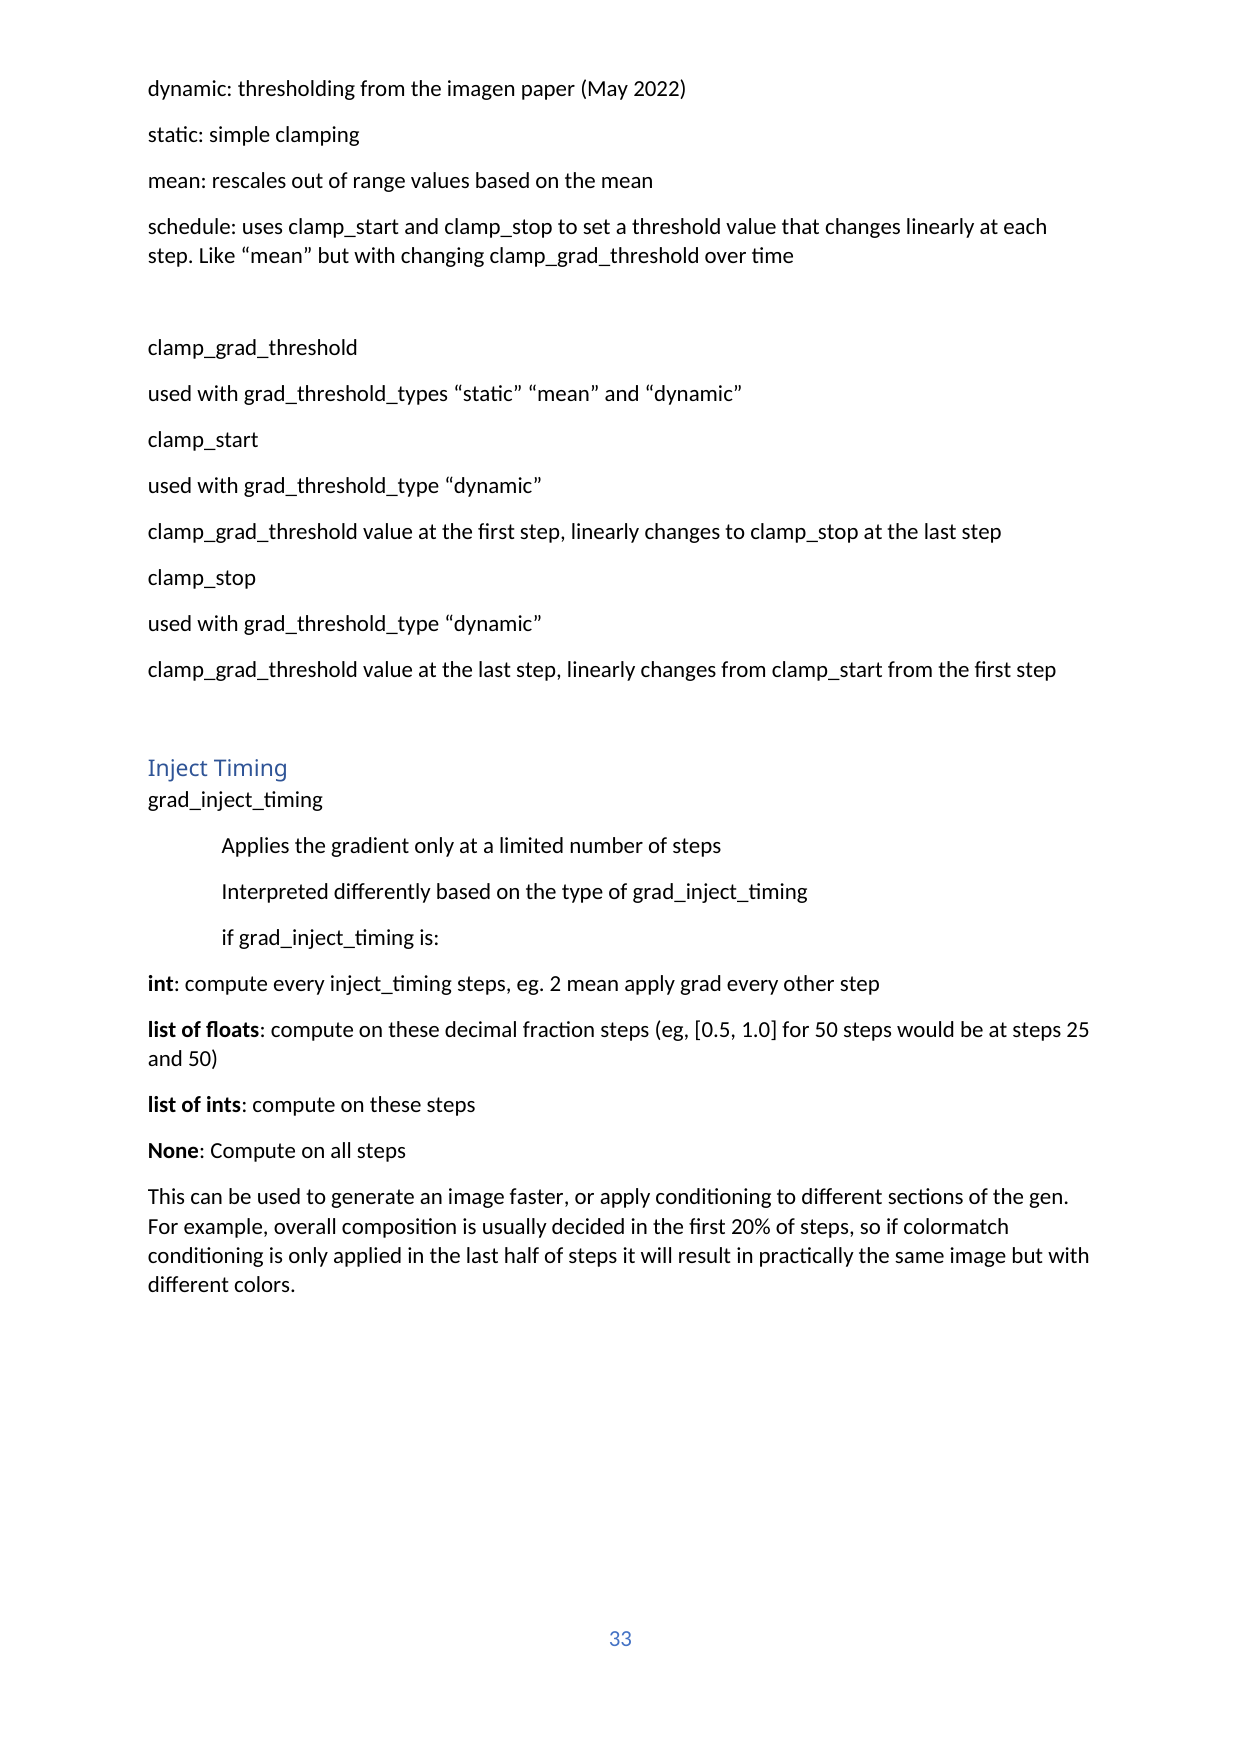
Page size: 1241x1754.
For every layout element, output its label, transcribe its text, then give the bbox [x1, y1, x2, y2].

text This can be used to generate an image faster, or apply conditioning to different sections of the gen. For example, overall composition is usually decided in the first 20% of steps, so if colormatch conditioning is only applied in the last half of steps it will result in practically the same image but with different colors. [148, 1182, 1093, 1298]
text list of floats: compute on these decimal fraction steps (eg, [0.5, 1.0] for 50 steps would be at steps 25 and 50) [148, 1015, 1093, 1072]
text Interpreted differently based on the type of grad_inject_timing [148, 877, 1093, 905]
text dynamic: thresholding from the imagen paper (May 2022) [148, 74, 1093, 102]
text clamp_start [148, 425, 1093, 453]
text Applies the gradient only at a limited number of steps [148, 831, 1093, 859]
text if grad_inject_timing is: [148, 923, 1093, 951]
text mean: rescales out of range values based on the mean [148, 166, 1093, 194]
text int: compute every inject_timing steps, eg. 2 mean apply grad every other step [148, 969, 1093, 997]
text static: simple clamping [148, 120, 1093, 148]
text grad_inject_timing [148, 785, 1093, 813]
text None: Compute on all steps [148, 1136, 1093, 1164]
text clamp_grad_threshold [148, 333, 1093, 361]
text list of ints: compute on these steps [148, 1090, 1093, 1118]
text schedule: uses clamp_start and clamp_stop to set a threshold value that changes linearly at each step. Like “mean” but with changing clamp_grad_threshold over time [148, 212, 1093, 269]
text clamp_stop [148, 563, 1093, 592]
text used with grad_threshold_type “dynamic” [148, 471, 1093, 499]
text used with grad_threshold_types “static” “mean” and “dynamic” [148, 379, 1093, 407]
subtitle Inject Timing [148, 752, 1093, 783]
text used with grad_threshold_type “dynamic” [148, 609, 1093, 638]
text clamp_grad_threshold value at the first step, linearly changes to clamp_stop at the last step [148, 517, 1093, 546]
text clamp_grad_threshold value at the last step, linearly changes from clamp_start from the first step [148, 656, 1093, 684]
